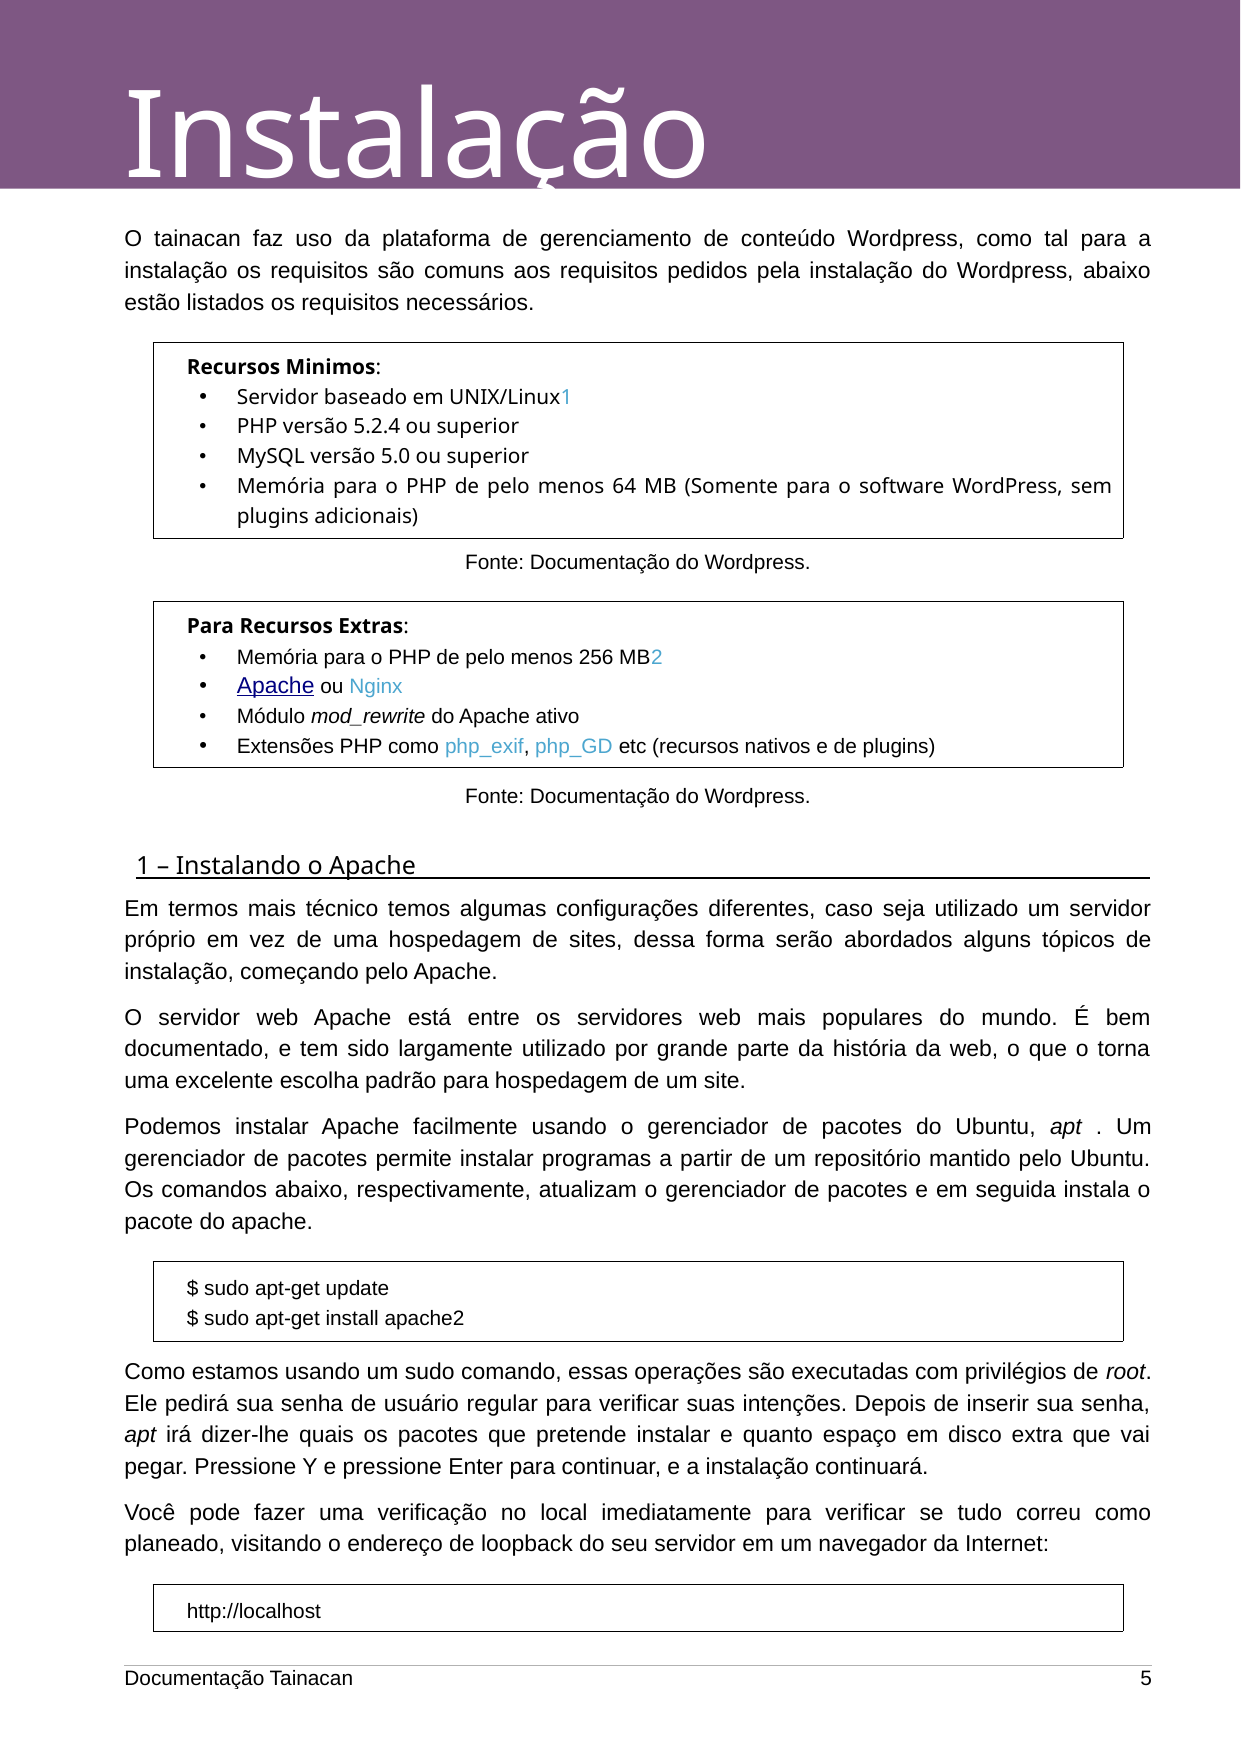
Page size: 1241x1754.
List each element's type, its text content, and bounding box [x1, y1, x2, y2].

text Fonte: Documentação do Wordpress. [124, 778, 1152, 808]
text Como estamos usando um sudo comando, essas operações são executadas com privilégios de root. Ele pedirá sua senha de usuário regular para verificar suas intenções. Depois de inserir sua senha, apt irá dizer-lhe quais os pacotes que pretende instalar e quanto espaço em disco extra que vai pegar. Pressione Y e pressione Enter para continuar, e a instalação continuará. [124, 1346, 1152, 1479]
list $ sudo apt-get install apache2 [162, 1300, 1114, 1329]
list http://localhost [162, 1593, 1114, 1622]
list PHP versão 5.2.4 ou superior [199, 410, 1114, 440]
list Memória para o PHP de pelo menos 64 MB (Somente para o software WordPress, sem plugins adicionais) [199, 470, 1114, 529]
subtitle 1 – Instalando o Apache [136, 848, 1152, 882]
list Memória para o PHP de pelo menos 256 MB2 [199, 639, 1114, 669]
list Servidor baseado em UNIX/Linux1 [199, 381, 1114, 410]
list Módulo mod_rewrite do Apache ativo [199, 699, 1114, 728]
list Para Recursos Extras: [162, 610, 1114, 639]
list Extensões PHP como php_exif, php_GD etc (recursos nativos e de plugins) [199, 728, 1114, 758]
list $ sudo apt-get update [162, 1270, 1114, 1300]
list Apache ou Nginx [199, 669, 1114, 699]
text Podemos instalar Apache facilmente usando o gerenciador de pacotes do Ubuntu, apt . Um gerenciador de pacotes permite instalar programas a partir de um repositório mantido pelo Ubuntu. Os comandos abaixo, respectivamente, atualizam o gerenciador de pacotes e em seguida instala o pacote do apache. [124, 1113, 1152, 1234]
text O servidor web Apache está entre os servidores web mais populares do mundo. É bem documentado, e tem sido largamente utilizado por grande parte da história da web, o que o torna uma excelente escolha padrão para hospedagem de um site. [124, 1004, 1152, 1093]
text Fonte: Documentação do Wordpress. [124, 519, 1152, 574]
subtitle Instalação [124, 189, 1152, 213]
text O tainacan faz uso da plataforma de gerenciamento de conteúdo Wordpress, como tal para a instalação os requisitos são comuns aos requisitos pedidos pela instalação do Wordpress, abaixo estão listados os requisitos necessários. [124, 225, 1152, 315]
text Você pode fazer uma verificação no local imediatamente para verificar se tudo correu como planeado, visitando o endereço de loopback do seu servidor em um navegador da Internet: [124, 1499, 1152, 1557]
text Em termos mais técnico temos algumas configurações diferentes, caso seja utilizado um servidor próprio em vez de uma hospedagem de sites, dessa forma serão abordados alguns tópicos de instalação, começando pelo Apache. [124, 894, 1152, 984]
list Recursos Minimos: [162, 351, 1114, 381]
list MySQL versão 5.0 ou superior [199, 440, 1114, 470]
